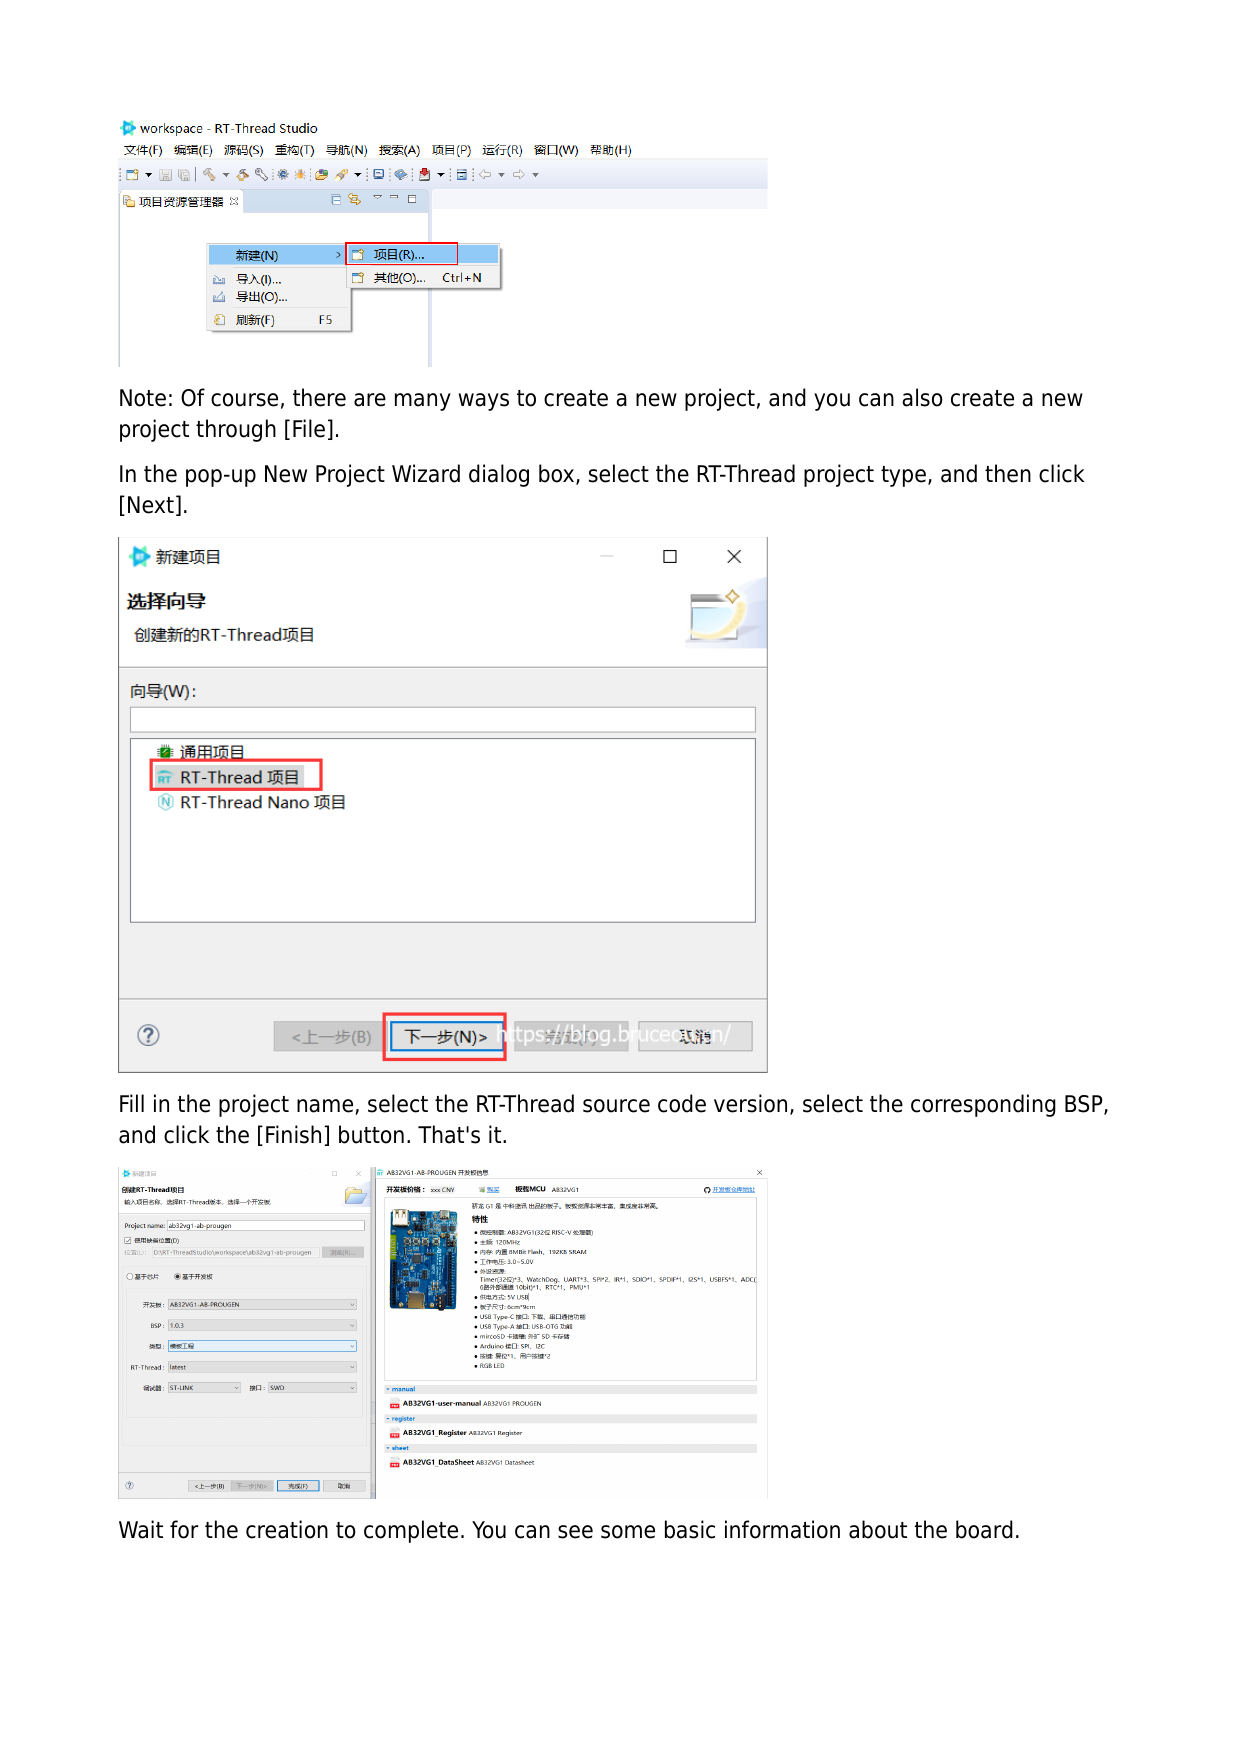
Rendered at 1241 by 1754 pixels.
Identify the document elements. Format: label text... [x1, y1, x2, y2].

picture [118, 537, 768, 1073]
text In the pop-up New Project Wizard dialog box, select the RT-Thread project type, and then click [Next]. [118, 461, 1122, 518]
picture [118, 1167, 768, 1499]
picture [118, 118, 768, 367]
text Fill in the project name, select the RT-Thread source code version, select the corresponding BSP, and click the [Finish] button. That's it. [118, 1091, 1122, 1148]
text Wait for the creation to complete. You can see some basic information about the board. [118, 1517, 1122, 1543]
text Note: Of course, there are many ways to create a new project, and you can also create a new project through [File]. [118, 385, 1122, 443]
